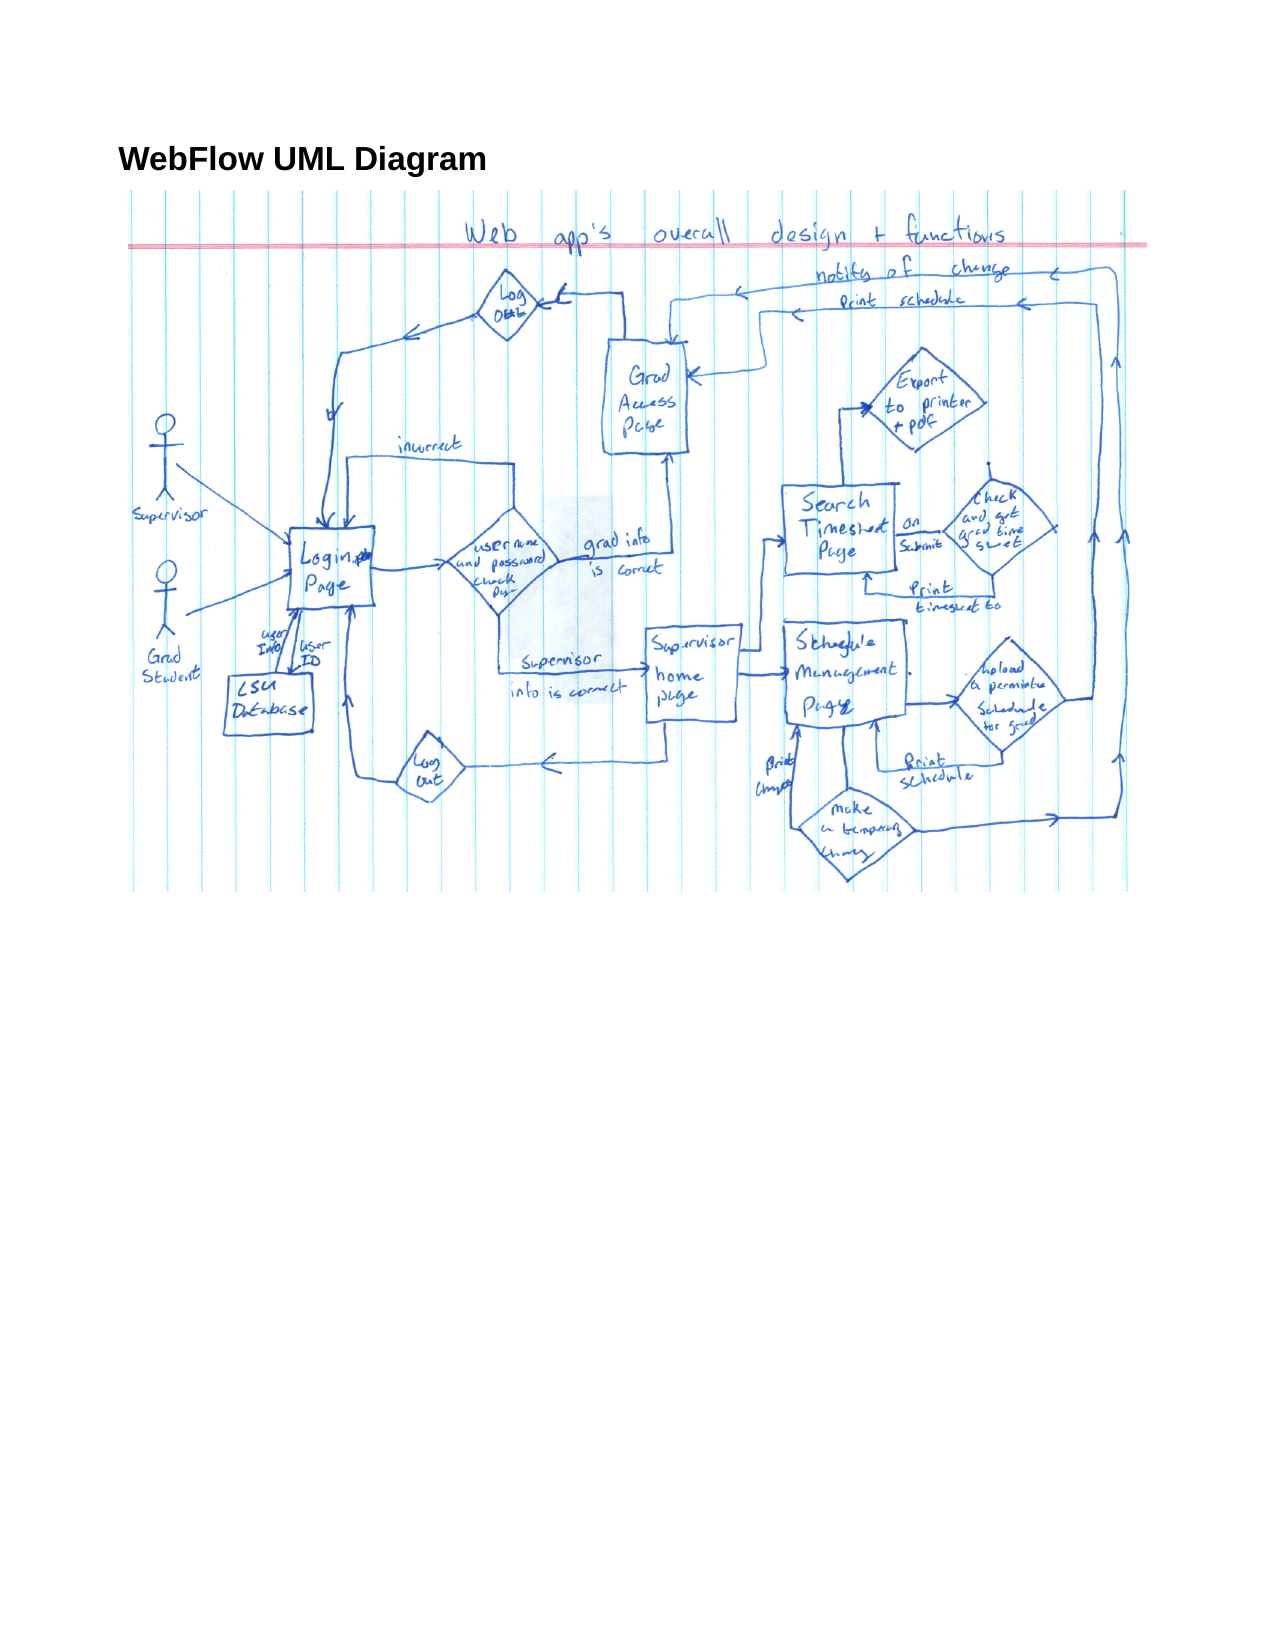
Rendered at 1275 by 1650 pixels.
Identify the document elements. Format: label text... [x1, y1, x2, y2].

subtitle WebFlow UML Diagram [118, 139, 1157, 177]
picture [127, 190, 1148, 892]
